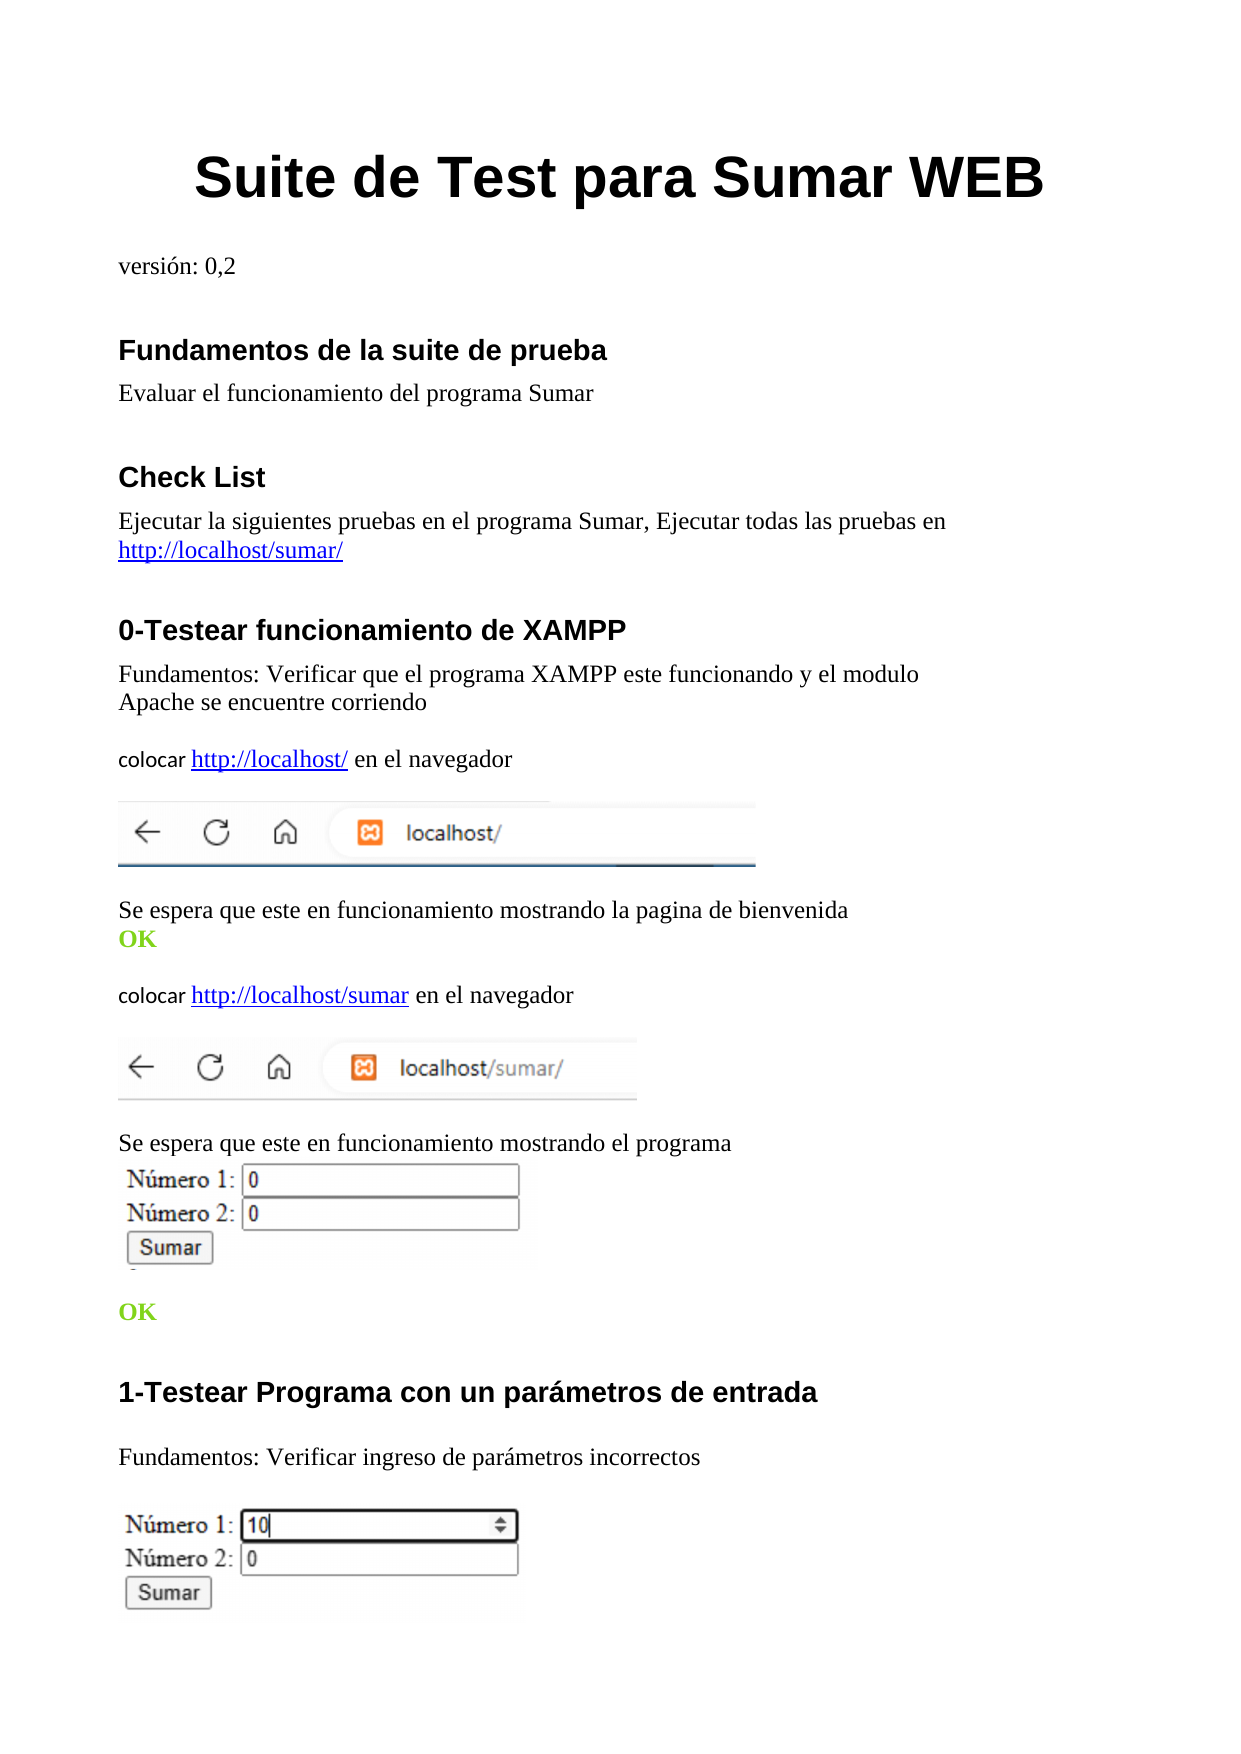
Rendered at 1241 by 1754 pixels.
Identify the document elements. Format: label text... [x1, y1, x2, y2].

text versión: 0,2 [118, 251, 1122, 279]
text 0-Testear funcionamiento de XAMPP [118, 613, 1122, 646]
text Ejecutar la siguientes pruebas en el programa Sumar, Ejecutar todas las pruebas en http://localhost/sumar/ [118, 506, 1122, 564]
text OK [118, 924, 1122, 952]
text Suite de Test para Sumar WEB [118, 143, 1122, 210]
text colocar http://localhost/sumar en el navegador [118, 981, 1122, 1009]
text Fundamentos de la suite de prueba [118, 332, 1122, 366]
text Fundamentos: Verificar ingreso de parámetros incorrectos [118, 1442, 1122, 1471]
text OK [118, 1297, 1122, 1326]
text colocar http://localhost/ en el navegador [118, 744, 1122, 773]
text Se espera que este en funcionamiento mostrando el programa [118, 1128, 1122, 1157]
text Fundamentos: Verificar que el programa XAMPP este funcionando y el modulo [118, 659, 1122, 687]
text Evaluar el funcionamiento del programa Sumar [118, 378, 1122, 407]
text Apache se encuentre corriendo [118, 687, 1122, 716]
text Check List [118, 460, 1122, 494]
text 1-Testear Programa con un parámetros de entrada [118, 1375, 1122, 1408]
text Se espera que este en funcionamiento mostrando la pagina de bienvenida [118, 895, 1122, 924]
